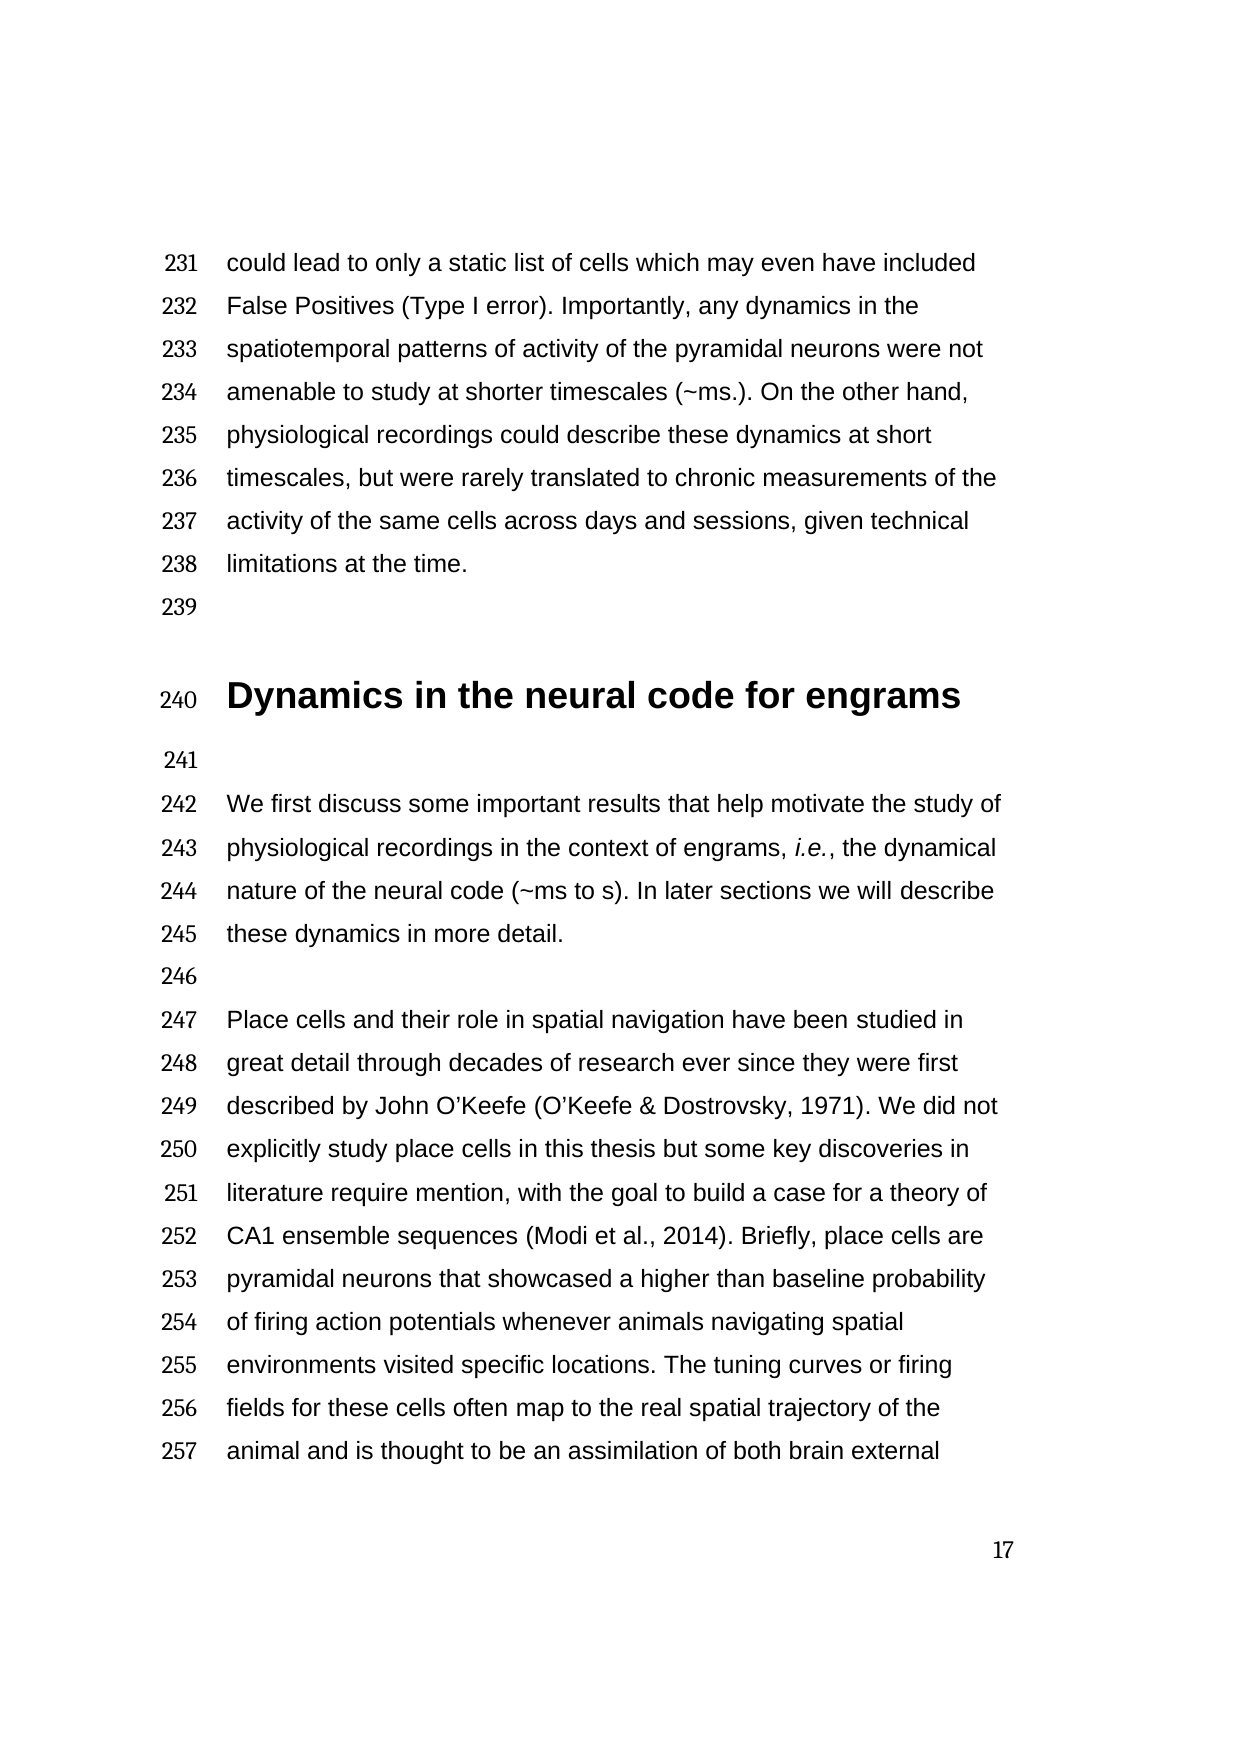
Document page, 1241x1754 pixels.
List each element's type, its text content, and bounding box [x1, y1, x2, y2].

text We first discuss some important results that help motivate the study of physiological recordings in the context of engrams, i.e., the dynamical nature of the neural code (~ms to s). In later sections we will describe these dynamics in more detail. [226, 789, 1014, 947]
text Place cells and their role in spatial navigation have been studied in great detail through decades of research ever since they were first described by John O’Keefe (O’Keefe & Dostrovsky, 1971)⁠. We did not explicitly study place cells in this thesis but some key discoveries in literature require mention, with the goal to build a case for a theory of CA1 ensemble sequences (Modi et al., 2014)⁠. Briefly, place cells are pyramidal neurons that showcased a higher than baseline probability of firing action potentials whenever animals navigating spatial environments visited specific locations. The tuning curves or firing fields for these cells often map to the real spatial trajectory of the animal and is thought to be an assimilation of both brain external [226, 1005, 1014, 1465]
text could lead to only a static list of cells which may even have included False Positives (Type I error). Importantly, any dynamics in the spatiotemporal patterns of activity of the pyramidal neurons were not amenable to study at shorter timescales (~ms.). On the other hand, physiological recordings could describe these dynamics at short timescales, but were rarely translated to chronic measurements of the activity of the same cells across days and sessions, given technical limitations at the time. [226, 248, 1014, 578]
subtitle Dynamics in the neural code for engrams [226, 673, 1014, 716]
